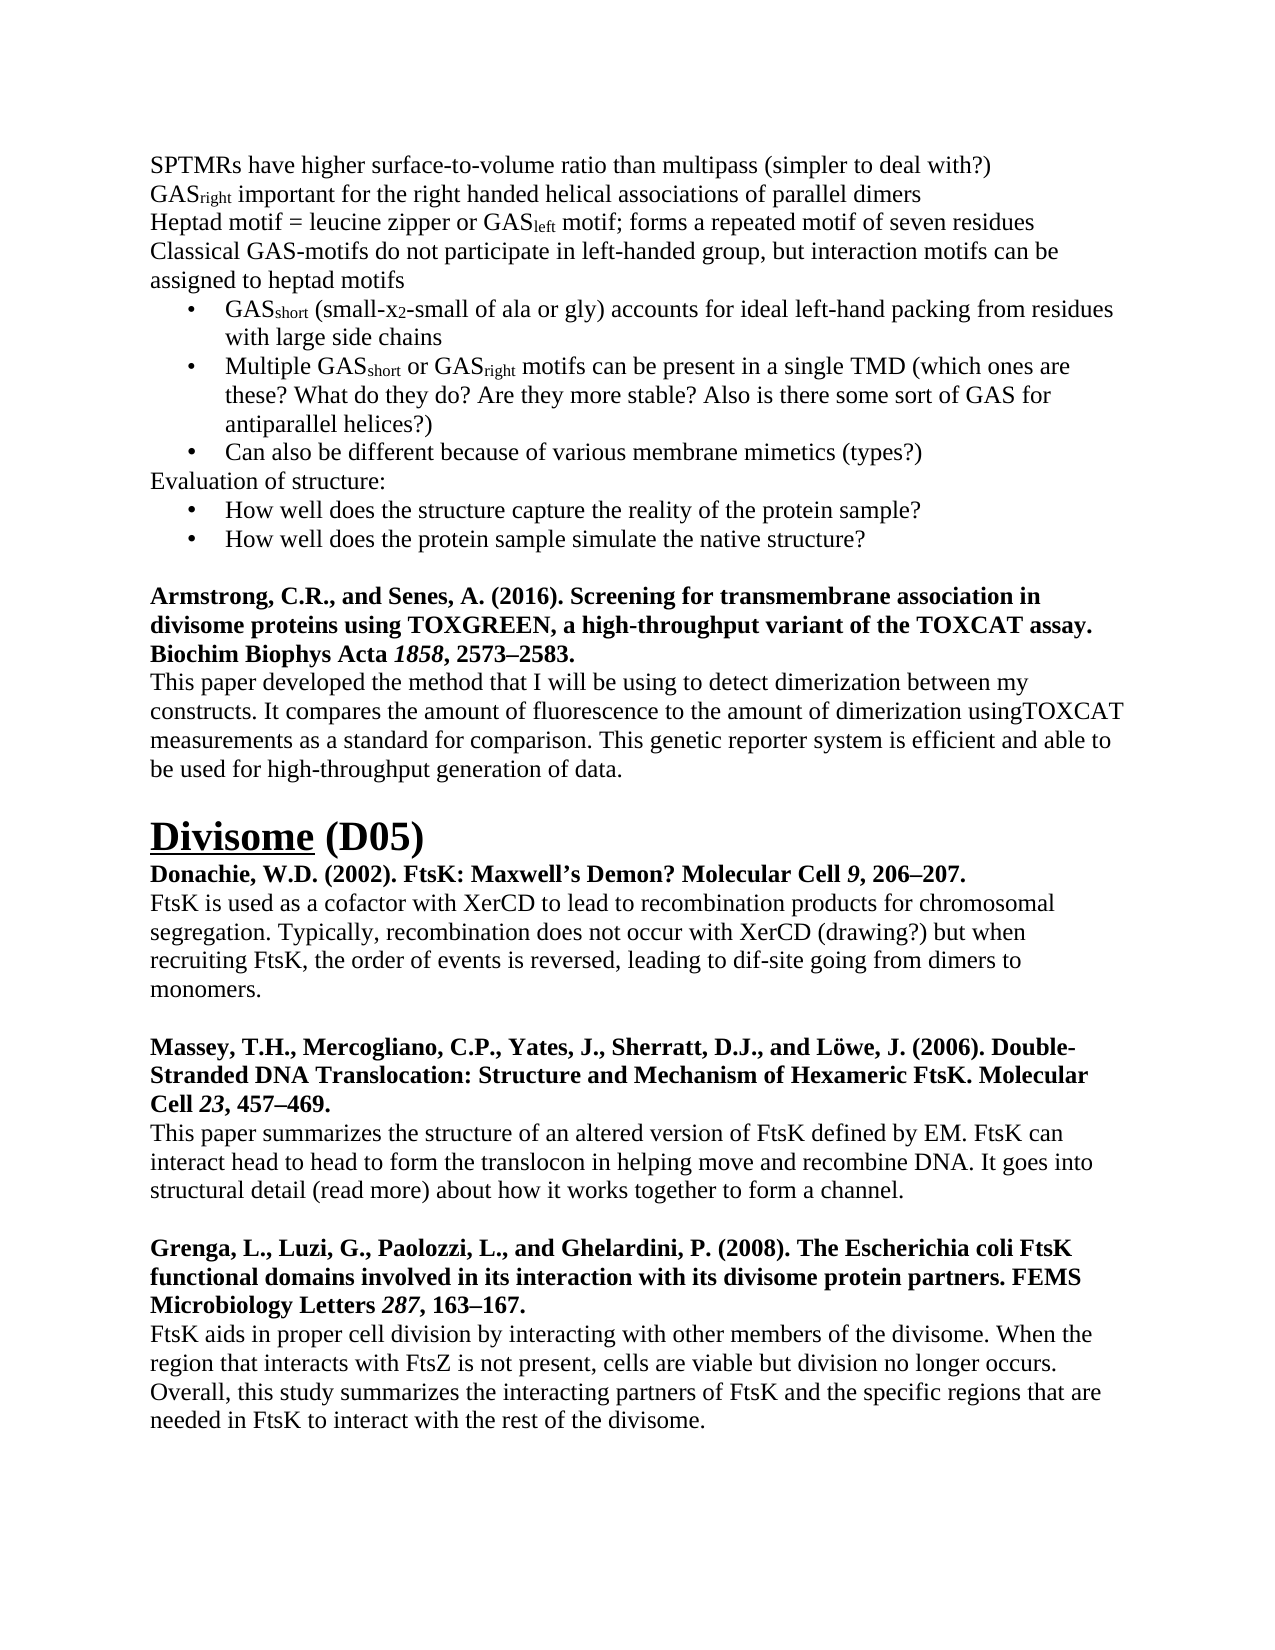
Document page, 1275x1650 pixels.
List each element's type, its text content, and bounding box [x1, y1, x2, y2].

list How well does the structure capture the reality of the protein sample? [187, 495, 1125, 524]
text This paper developed the method that I will be using to detect dimerization between my constructs. It compares the amount of fluorescence to the amount of dimerization usingTOXCAT measurements as a standard for comparison. This genetic reporter system is efficient and able to be used for high-throughput generation of data. [150, 667, 1125, 782]
text FtsK aids in proper cell division by interacting with other members of the divisome. When the region that interacts with FtsZ is not present, cells are viable but division no longer occurs. Overall, this study summarizes the interacting partners of FtsK and the specific regions that are needed in FtsK to interact with the rest of the divisome. [150, 1319, 1125, 1434]
text FtsK is used as a cofactor with XerCD to lead to recombination products for chromosomal segregation. Typically, recombination does not occur with XerCD (drawing?) but when recruiting FtsK, the order of events is reversed, leading to dif-site going from dimers to monomers. [150, 888, 1125, 1003]
text Evaluation of structure: [150, 466, 1125, 495]
text Armstrong, C.R., and Senes, A. (2016). Screening for transmembrane association in divisome proteins using TOXGREEN, a high-throughput variant of the TOXCAT assay. Biochim Biophys Acta 1858, 2573–2583. [150, 581, 1125, 667]
text Divisome (D05) [150, 811, 1125, 859]
text Donachie, W.D. (2002). FtsK: Maxwell’s Demon? Molecular Cell 9, 206–207. [150, 859, 1125, 888]
list GASshort (small-x2-small of ala or gly) accounts for ideal left-hand packing from residues with large side chains [187, 294, 1125, 351]
text Heptad motif = leucine zipper or GASleft motif; forms a repeated motif of seven residues [150, 207, 1125, 236]
list How well does the protein sample simulate the native structure? [187, 524, 1125, 552]
list Multiple GASshort or GASright motifs can be present in a single TMD (which ones are these? What do they do? Are they more stable? Also is there some sort of GAS for antiparallel helices?) [187, 351, 1125, 437]
text SPTMRs have higher surface-to-volume ratio than multipass (simpler to deal with?) [150, 150, 1125, 179]
text GASright important for the right handed helical associations of parallel dimers [150, 179, 1125, 207]
text Grenga, L., Luzi, G., Paolozzi, L., and Ghelardini, P. (2008). The Escherichia coli FtsK functional domains involved in its interaction with its divisome protein partners. FEMS Microbiology Letters 287, 163–167. [150, 1233, 1125, 1319]
list Can also be different because of various membrane mimetics (types?) [187, 437, 1125, 466]
text Classical GAS-motifs do not participate in left-handed group, but interaction motifs can be assigned to heptad motifs [150, 236, 1125, 294]
text Massey, T.H., Mercogliano, C.P., Yates, J., Sherratt, D.J., and Löwe, J. (2006). Double-Stranded DNA Translocation: Structure and Mechanism of Hexameric FtsK. Molecular Cell 23, 457–469. [150, 1032, 1125, 1118]
text This paper summarizes the structure of an altered version of FtsK defined by EM. FtsK can interact head to head to form the translocon in helping move and recombine DNA. It goes into structural detail (read more) about how it works together to form a channel. [150, 1118, 1125, 1204]
